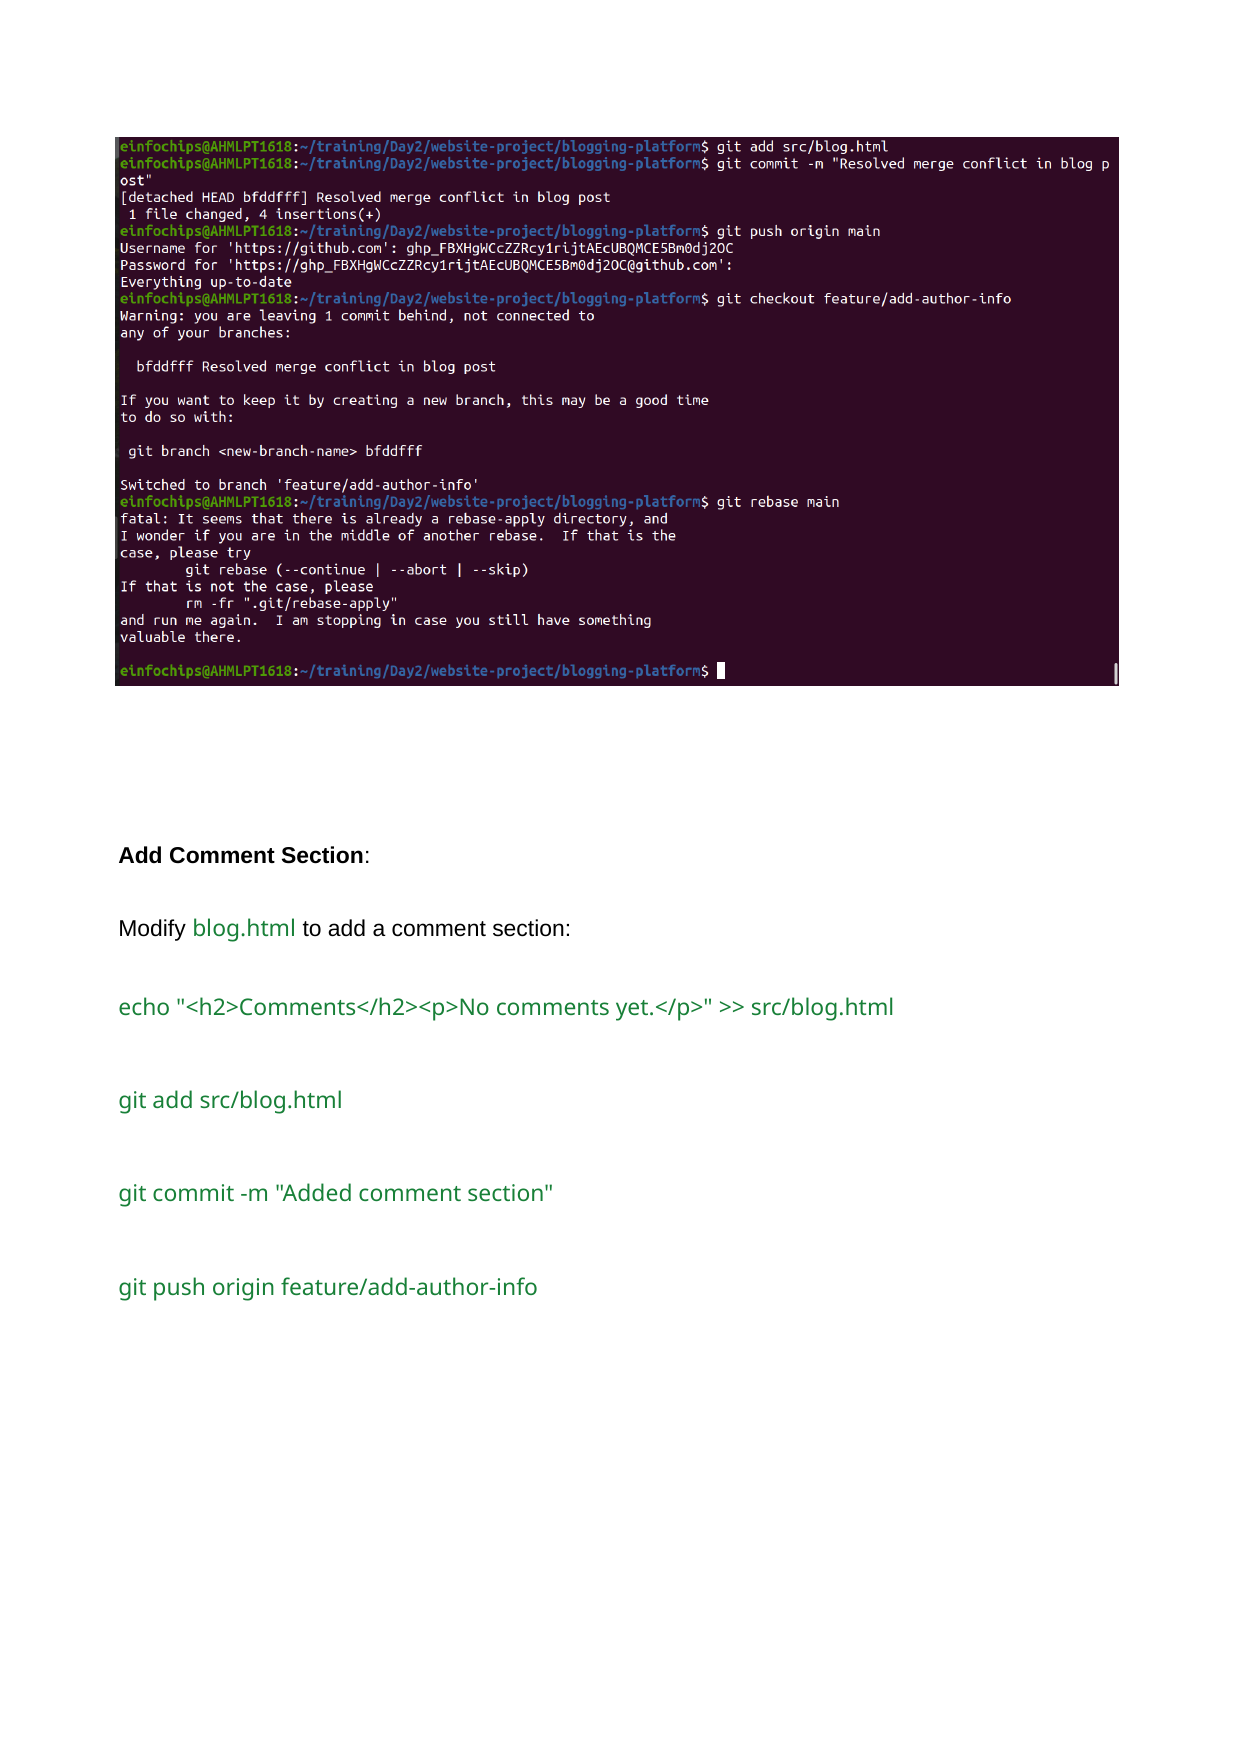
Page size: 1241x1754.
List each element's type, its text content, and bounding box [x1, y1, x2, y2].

text Modify blog.html to add a comment section: echo "<h2>Comments</h2><p>No comments yet.</p>" >> src/blog.html [118, 912, 1122, 1022]
text git add src/blog.html [118, 1084, 1122, 1116]
text git commit -m "Added comment section" [118, 1177, 1122, 1209]
picture [115, 137, 1119, 686]
text git push origin feature/add-author-info [118, 1271, 1122, 1302]
text Add Comment Section: [118, 842, 1122, 868]
